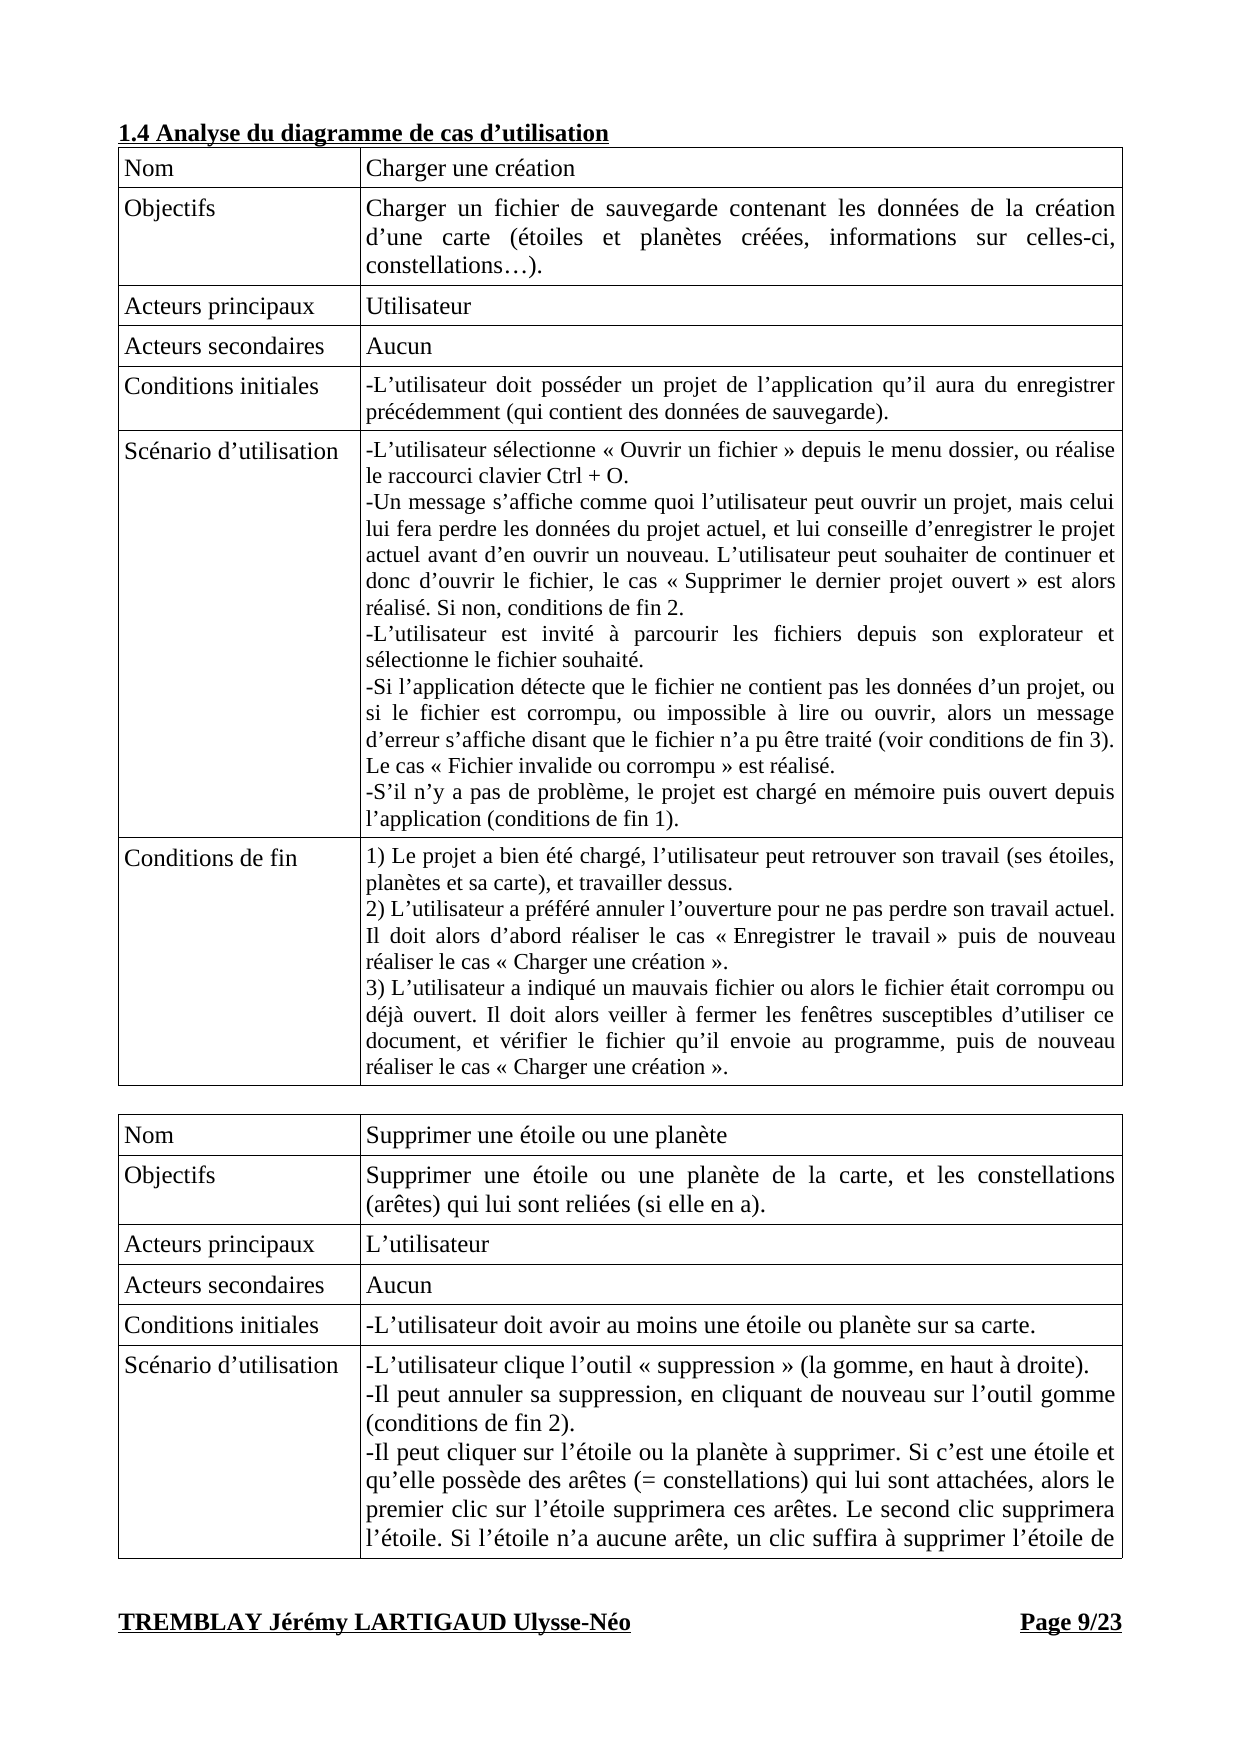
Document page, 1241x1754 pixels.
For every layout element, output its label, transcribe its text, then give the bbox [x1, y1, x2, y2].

table_cell Objectifs [119, 1156, 360, 1224]
table_header Charger une création [361, 148, 1122, 187]
table_cell Conditions initiales [119, 367, 360, 430]
table_cell -L’utilisateur doit posséder un projet de l’application qu’il aura du enregistrer précédemment (qui contient des données de sauvegarde). [361, 367, 1122, 430]
table_cell Scénario d’utilisation [119, 1346, 360, 1558]
table_cell Acteurs principaux [119, 1225, 360, 1264]
table_cell Aucun [361, 1265, 1122, 1304]
table_cell -L’utilisateur doit avoir au moins une étoile ou planète sur sa carte. [361, 1305, 1122, 1345]
table_cell Acteurs secondaires [119, 1265, 360, 1304]
table_header Nom [119, 1115, 360, 1155]
table_cell Acteurs principaux [119, 286, 360, 325]
table_cell Charger un fichier de sauvegarde contenant les données de la création d’une carte (étoiles et planètes créées, informations sur celles-ci, constellations…). [361, 188, 1122, 285]
text 1.4 Analyse du diagramme de cas d’utilisation [118, 118, 1122, 147]
table_cell -L’utilisateur clique l’outil « suppression » (la gomme, en haut à droite). -Il peut annuler sa suppression, en cliquant de nouveau sur l’outil gomme (conditions de fin 2). -Il peut cliquer sur l’étoile ou la planète à supprimer. Si c’est une étoile et qu’elle possède des arêtes (= constellations) qui lui sont attachées, alors le premier clic sur l’étoile supprimera ces arêtes. Le second clic supprimera l’étoile. Si l’étoile n’a aucune arête, un clic suffira à supprimer l’étoile de [361, 1346, 1122, 1558]
table_header Supprimer une étoile ou une planète [361, 1115, 1122, 1155]
table_cell Aucun [361, 326, 1122, 366]
table_cell L’utilisateur [361, 1225, 1122, 1264]
table_cell Conditions initiales [119, 1305, 360, 1345]
table_cell Supprimer une étoile ou une planète de la carte, et les constellations (arêtes) qui lui sont reliées (si elle en a). [361, 1156, 1122, 1224]
table_cell Scénario d’utilisation [119, 431, 360, 837]
table_cell Objectifs [119, 188, 360, 285]
table_cell Utilisateur [361, 286, 1122, 325]
table_header Nom [119, 148, 360, 187]
table_cell -L’utilisateur sélectionne « Ouvrir un fichier » depuis le menu dossier, ou réalise le raccourci clavier Ctrl + O. -Un message s’affiche comme quoi l’utilisateur peut ouvrir un projet, mais celui lui fera perdre les données du projet actuel, et lui conseille d’enregistrer le projet actuel avant d’en ouvrir un nouveau. L’utilisateur peut souhaiter de continuer et donc d’ouvrir le fichier, le cas « Supprimer le dernier projet ouvert » est alors réalisé. Si non, conditions de fin 2. -L’utilisateur est invité à parcourir les fichiers depuis son explorateur et sélectionne le fichier souhaité. -Si l’application détecte que le fichier ne contient pas les données d’un projet, ou si le fichier est corrompu, ou impossible à lire ou ouvrir, alors un message d’erreur s’affiche disant que le fichier n’a pu être traité (voir conditions de fin 3). Le cas « Fichier invalide ou corrompu » est réalisé. -S’il n’y a pas de problème, le projet est chargé en mémoire puis ouvert depuis l’application (conditions de fin 1). [361, 431, 1122, 837]
table_cell Acteurs secondaires [119, 326, 360, 366]
table_cell Conditions de fin [119, 838, 360, 1085]
table_cell 1) Le projet a bien été chargé, l’utilisateur peut retrouver son travail (ses étoiles, planètes et sa carte), et travailler dessus. 2) L’utilisateur a préféré annuler l’ouverture pour ne pas perdre son travail actuel. Il doit alors d’abord réaliser le cas « Enregistrer le travail » puis de nouveau réaliser le cas « Charger une création ». 3) L’utilisateur a indiqué un mauvais fichier ou alors le fichier était corrompu ou déjà ouvert. Il doit alors veiller à fermer les fenêtres susceptibles d’utiliser ce document, et vérifier le fichier qu’il envoie au programme, puis de nouveau réaliser le cas « Charger une création ». [361, 838, 1122, 1085]
